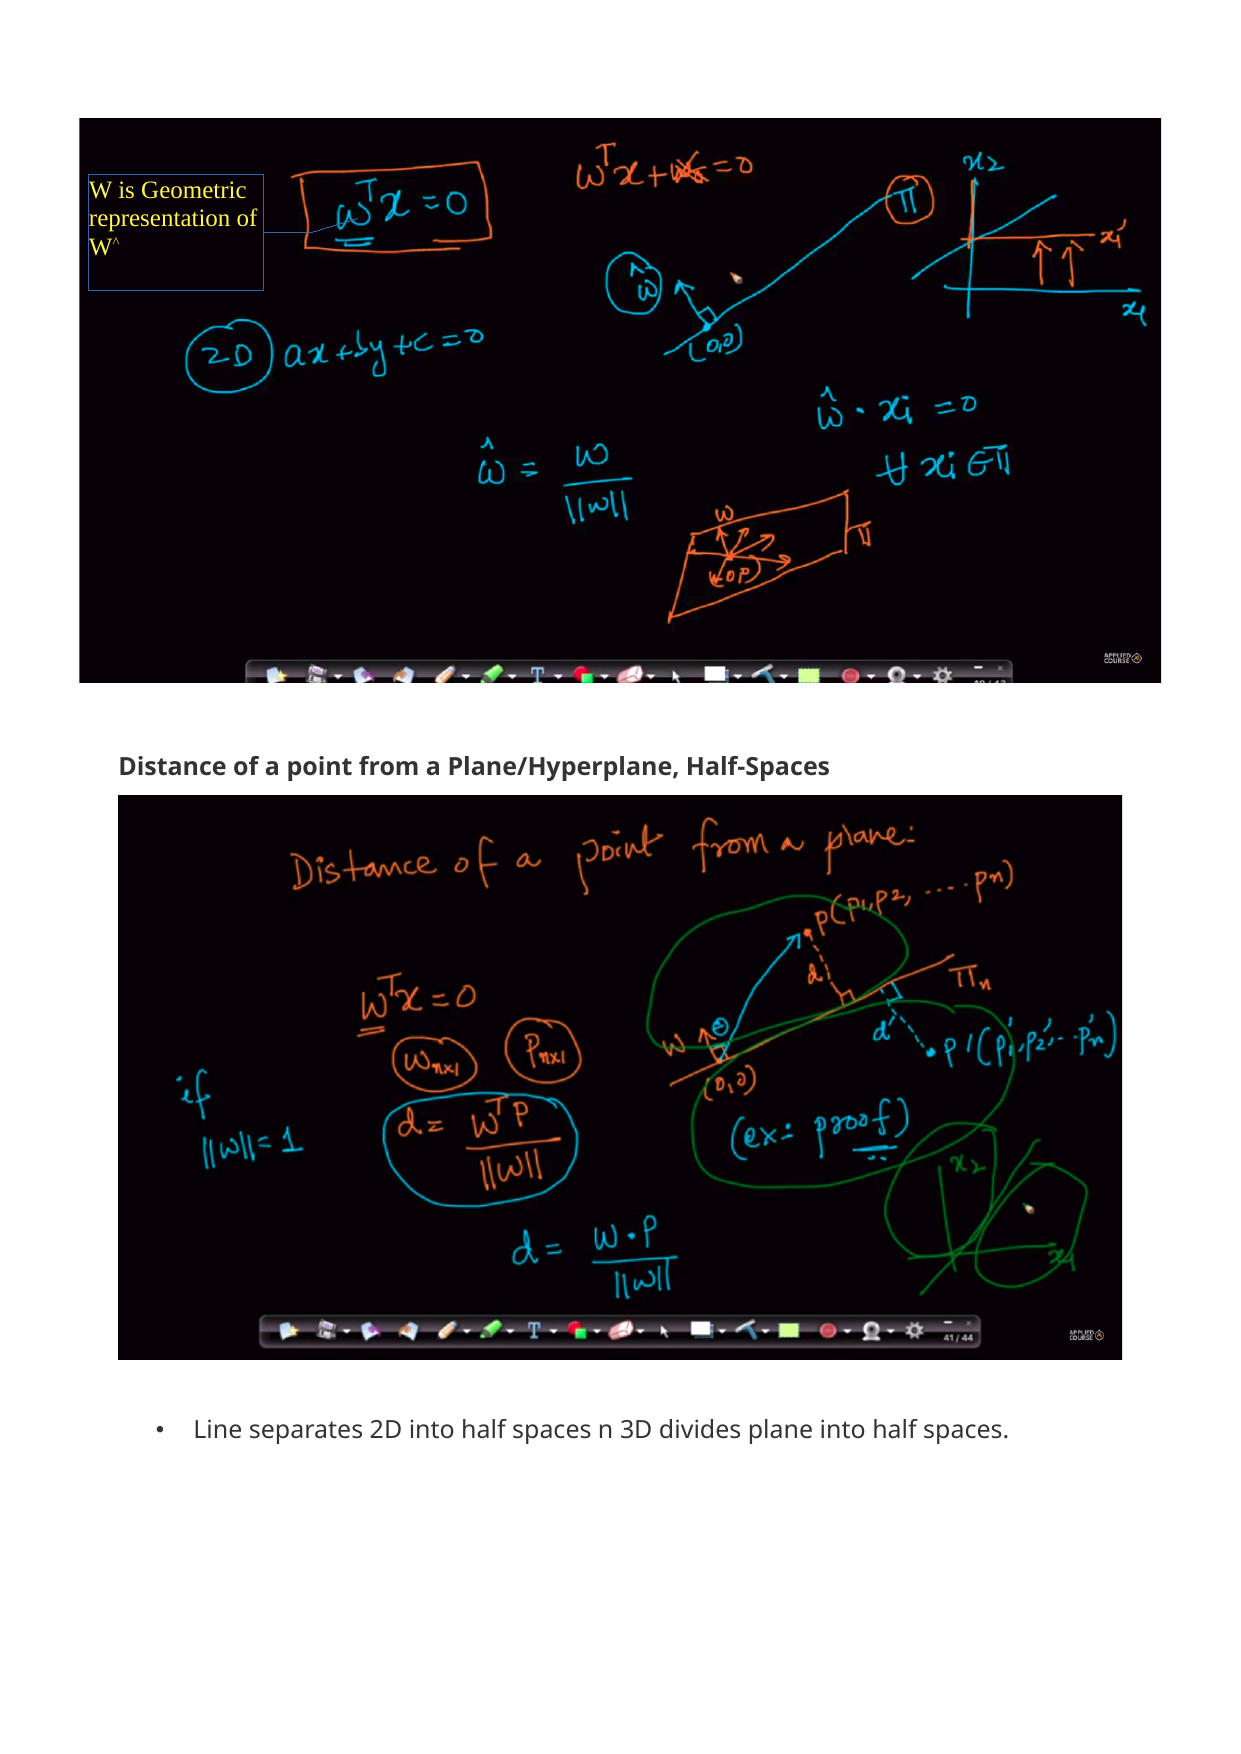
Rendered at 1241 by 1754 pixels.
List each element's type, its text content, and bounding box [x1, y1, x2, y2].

subtitle Distance of a point from a Plane/Hyperplane, Half-Spaces [118, 749, 1122, 783]
picture [79, 118, 1162, 683]
picture [118, 795, 1123, 1360]
list Line separates 2D into half spaces n 3D divides plane into half spaces. [156, 1412, 1122, 1446]
